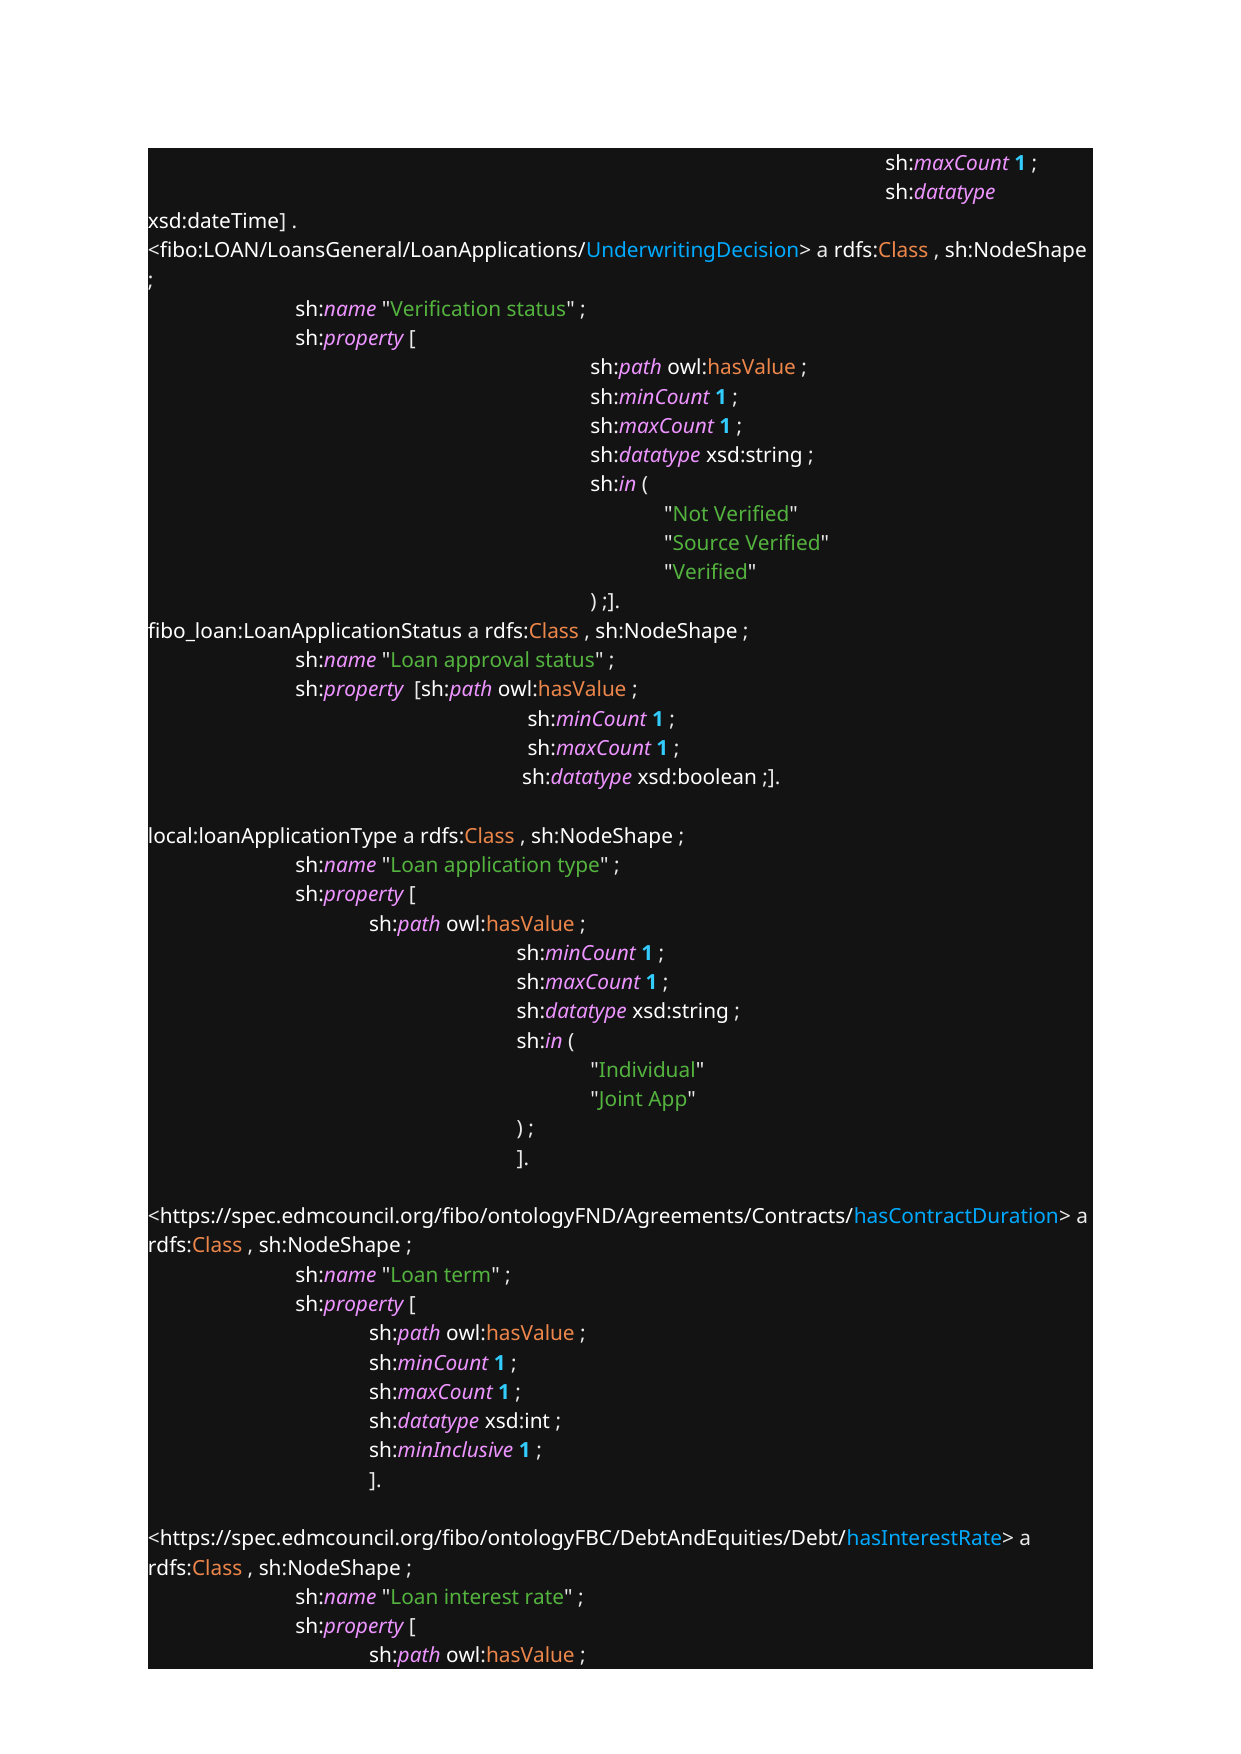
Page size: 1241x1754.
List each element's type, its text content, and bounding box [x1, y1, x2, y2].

text sh:maxCount 1 ; sh:datatype xsd:dateTime] . <fibo:LOAN/LoansGeneral/LoanApplications/UnderwritingDecision> a rdfs:Class , sh:NodeShape ; sh:name "Verification status" ; sh:property [ sh:path owl:hasValue ; sh:minCount 1 ; sh:maxCount 1 ; sh:datatype xsd:string ; sh:in ( "Not Verified" "Source Verified" "Verified" ) ;]. fibo_loan:LoanApplicationStatus a rdfs:Class , sh:NodeShape ; sh:name "Loan approval status" ; sh:property [sh:path owl:hasValue ; sh:minCount 1 ; sh:maxCount 1 ; sh:datatype xsd:boolean ;]. local:loanApplicationType a rdfs:Class , sh:NodeShape ; sh:name "Loan application type" ; sh:property [ sh:path owl:hasValue ; sh:minCount 1 ; sh:maxCount 1 ; sh:datatype xsd:string ; sh:in ( "Individual" "Joint App" ) ; ]. <https://spec.edmcouncil.org/fibo/ontologyFND/Agreements/Contracts/hasContractDuration> a rdfs:Class , sh:NodeShape ; sh:name "Loan term" ; sh:property [ sh:path owl:hasValue ; sh:minCount 1 ; sh:maxCount 1 ; sh:datatype xsd:int ; sh:minInclusive 1 ; ]. <https://spec.edmcouncil.org/fibo/ontologyFBC/DebtAndEquities/Debt/hasInterestRate> a rdfs:Class , sh:NodeShape ; sh:name "Loan interest rate" ; sh:property [ sh:path owl:hasValue ; [148, 148, 1093, 1669]
